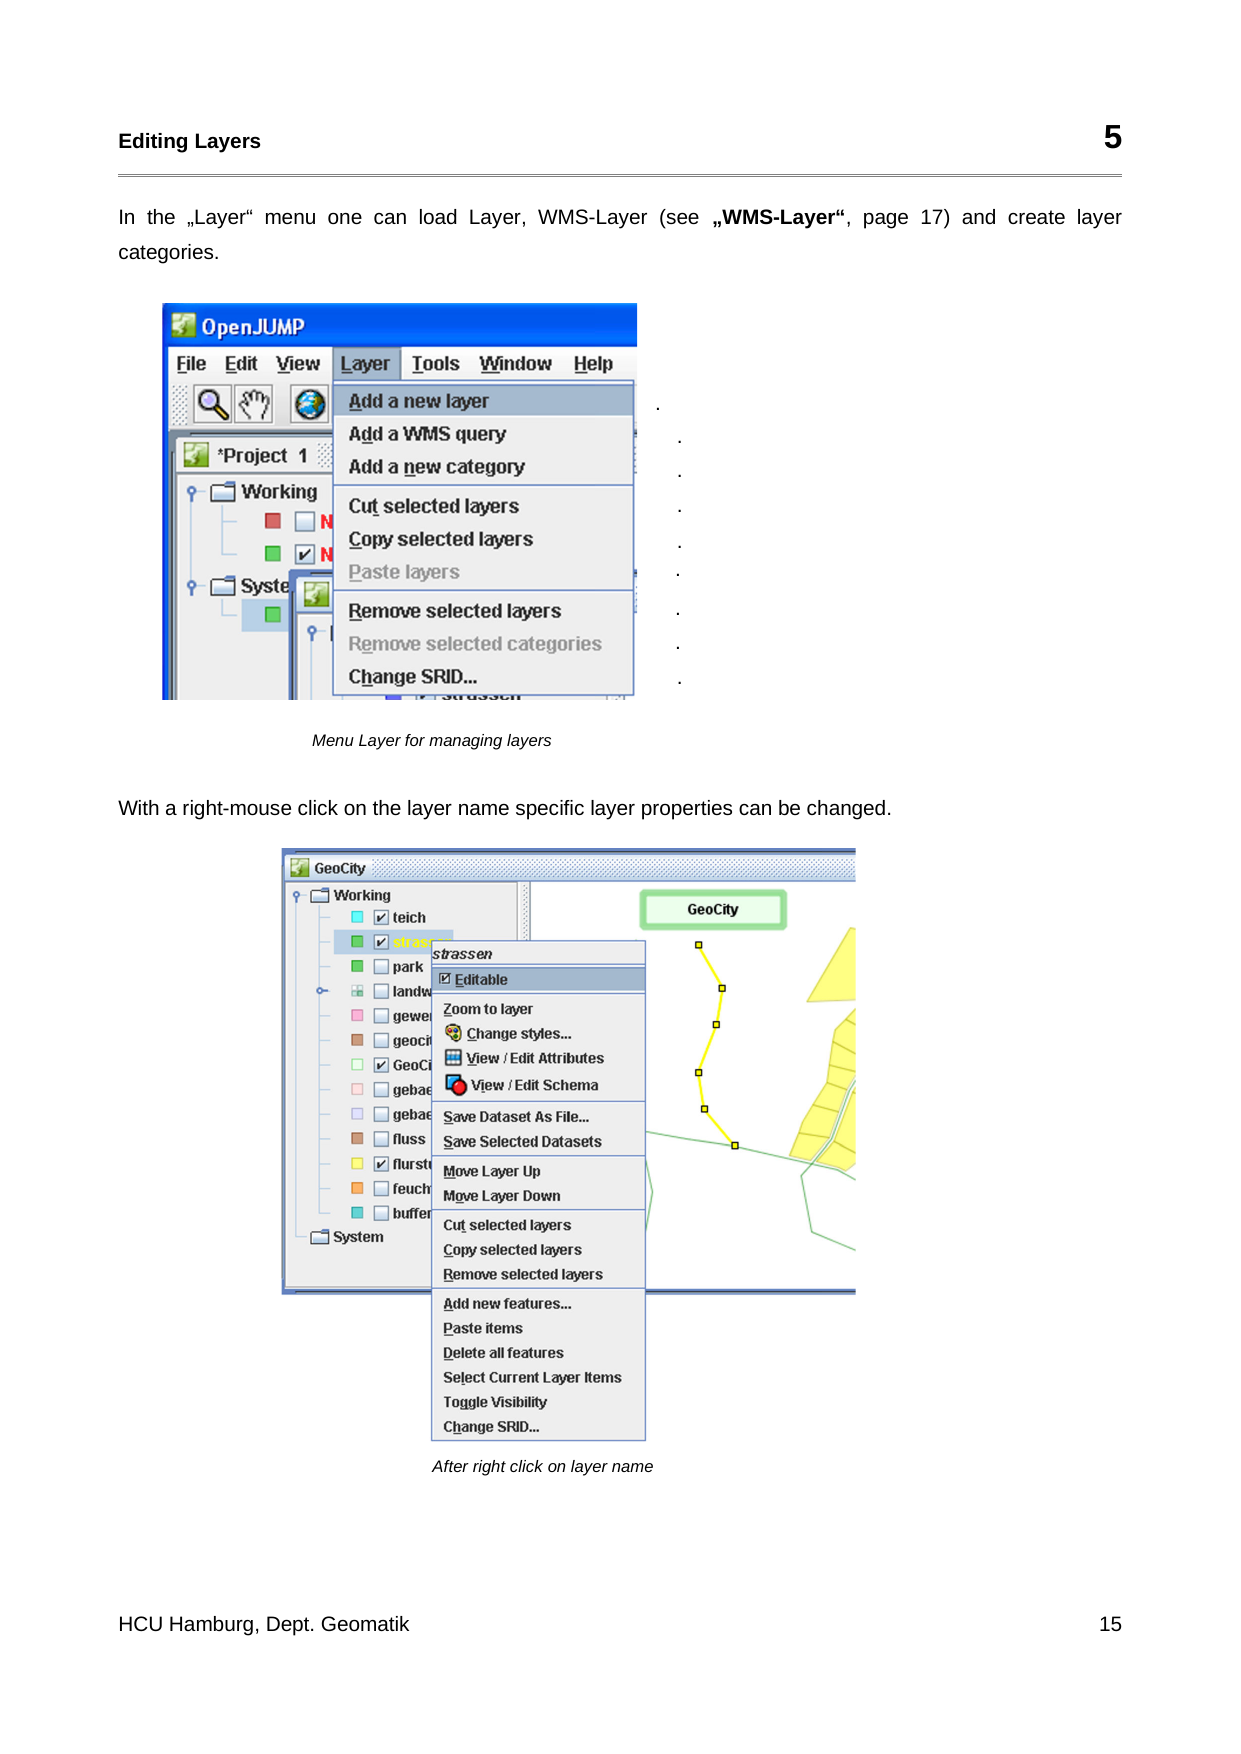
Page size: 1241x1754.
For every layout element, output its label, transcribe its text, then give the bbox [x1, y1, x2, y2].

picture [162, 303, 638, 700]
text Menu Layer for managing layers [118, 727, 1122, 751]
text After right click on layer name [118, 832, 1122, 1476]
picture [281, 848, 856, 1442]
text With a right-mouse click on the layer name specific layer properties can be changed. [118, 797, 1122, 820]
text In the „Layer“ menu one can load Layer, WMS-Layer (see „WMS-Layer“, page 16) and create layer categories. [118, 206, 1122, 264]
